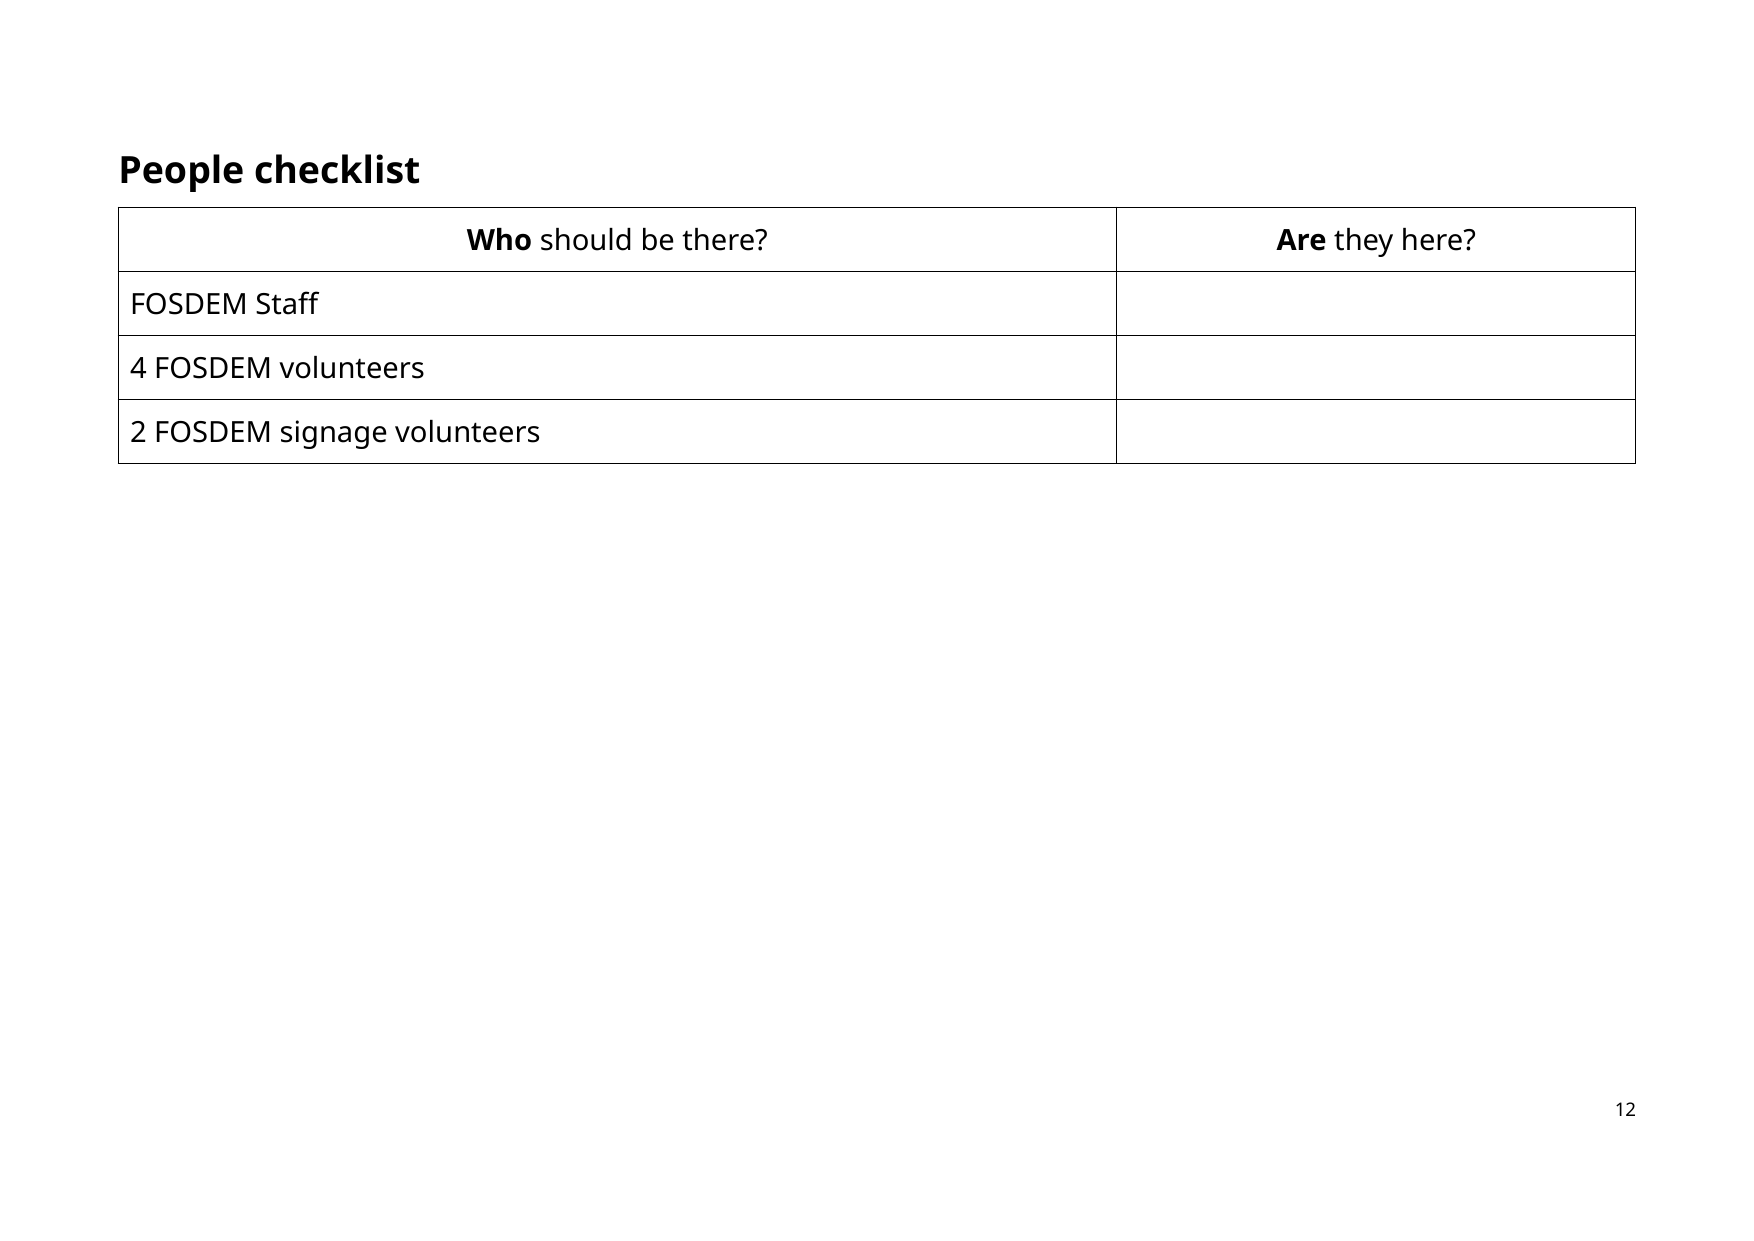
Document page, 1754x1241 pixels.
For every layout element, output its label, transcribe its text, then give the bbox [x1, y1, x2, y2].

table_cell FOSDEM Staff [119, 272, 1116, 335]
subtitle People checklist [118, 143, 1636, 194]
table_header Who should be there? [119, 208, 1116, 271]
table_header Are they here? [1117, 208, 1635, 271]
table_cell 2 FOSDEM signage volunteers [119, 400, 1116, 463]
table_cell [1117, 336, 1635, 399]
table_cell [1117, 400, 1635, 463]
table_cell [1117, 272, 1635, 335]
table_cell 4 FOSDEM volunteers [119, 336, 1116, 399]
